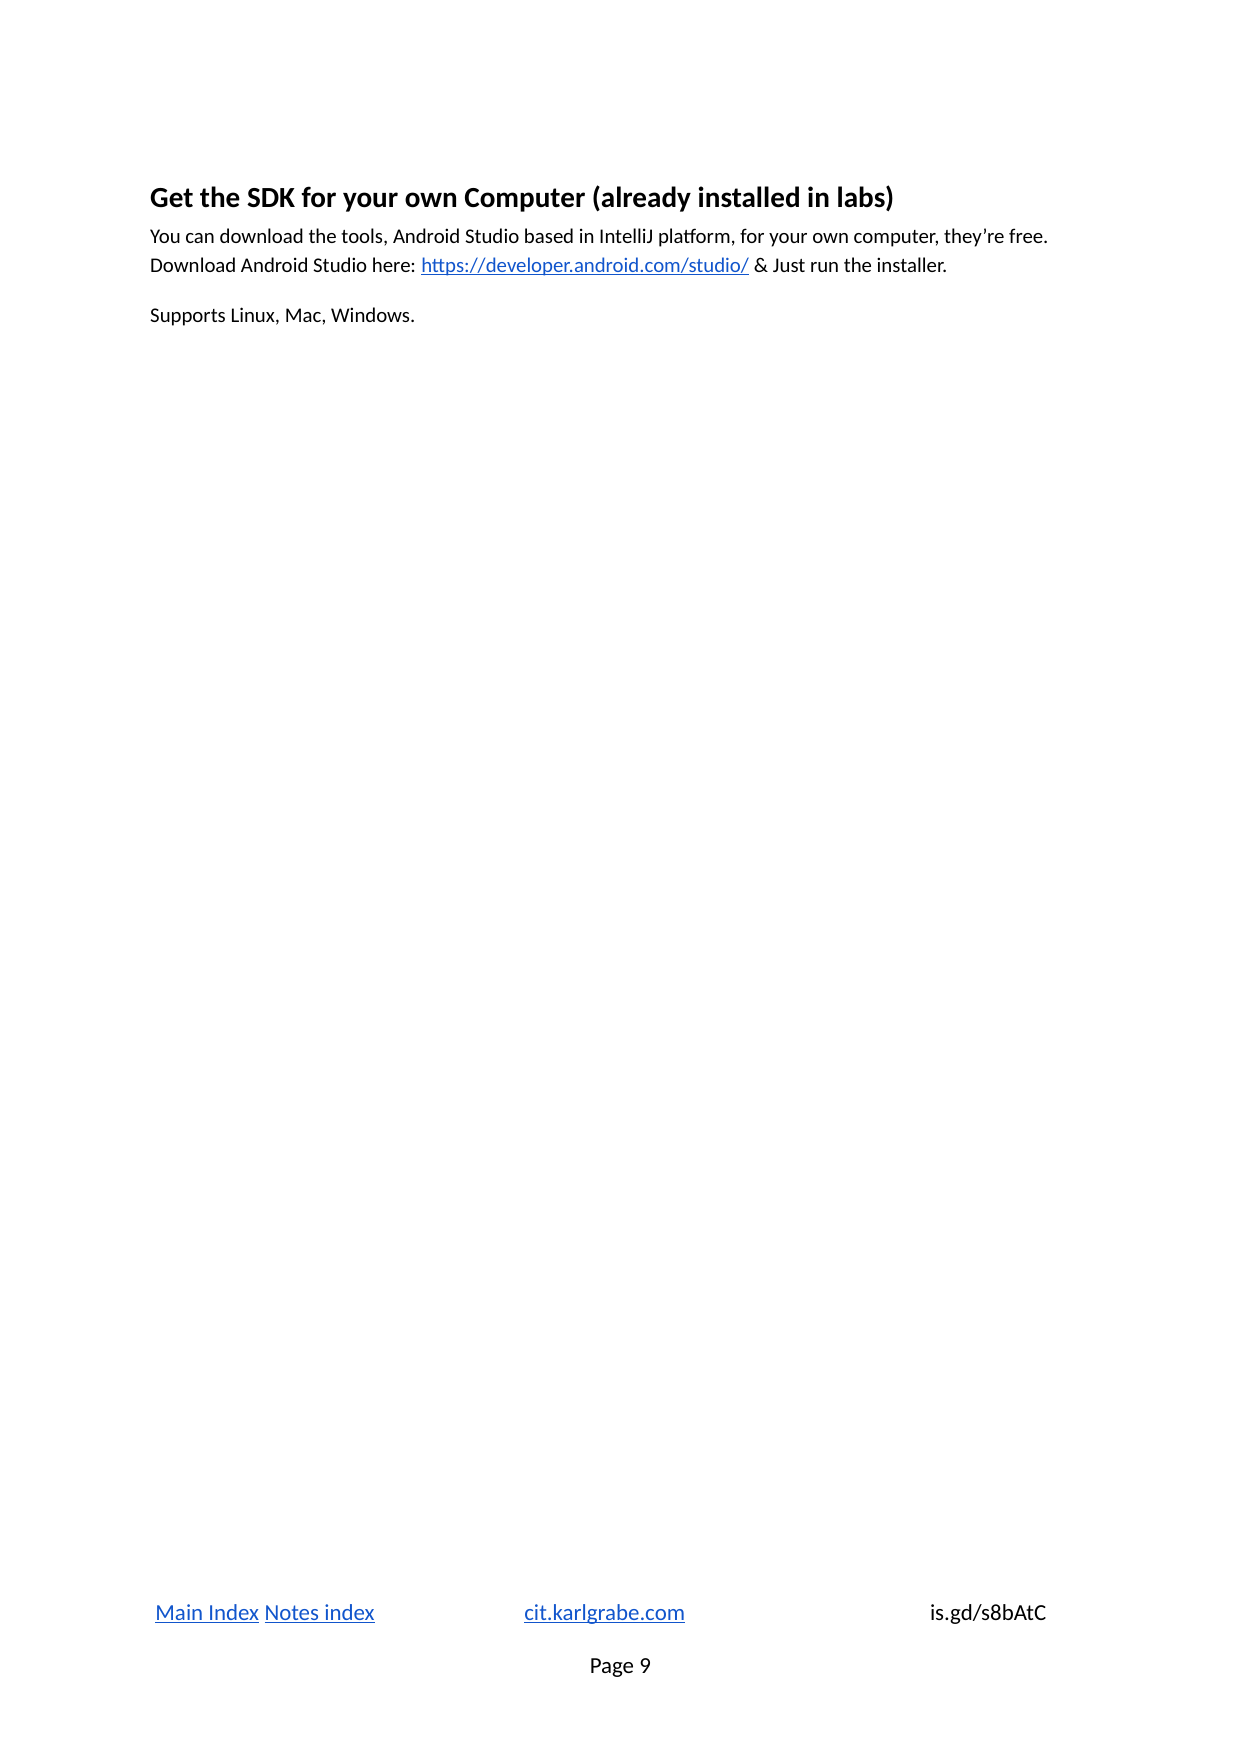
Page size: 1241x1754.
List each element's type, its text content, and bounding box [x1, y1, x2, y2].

text You can download the tools, Android Studio based in IntelliJ platform, for your own computer, they’re free. Download Android Studio here: https://developer.android.com/studio/ & Just run the installer. [150, 223, 1090, 278]
subtitle Get the SDK for your own Computer (already installed in labs) [150, 179, 1090, 215]
text Supports Linux, Mac, Windows. [150, 302, 1090, 328]
